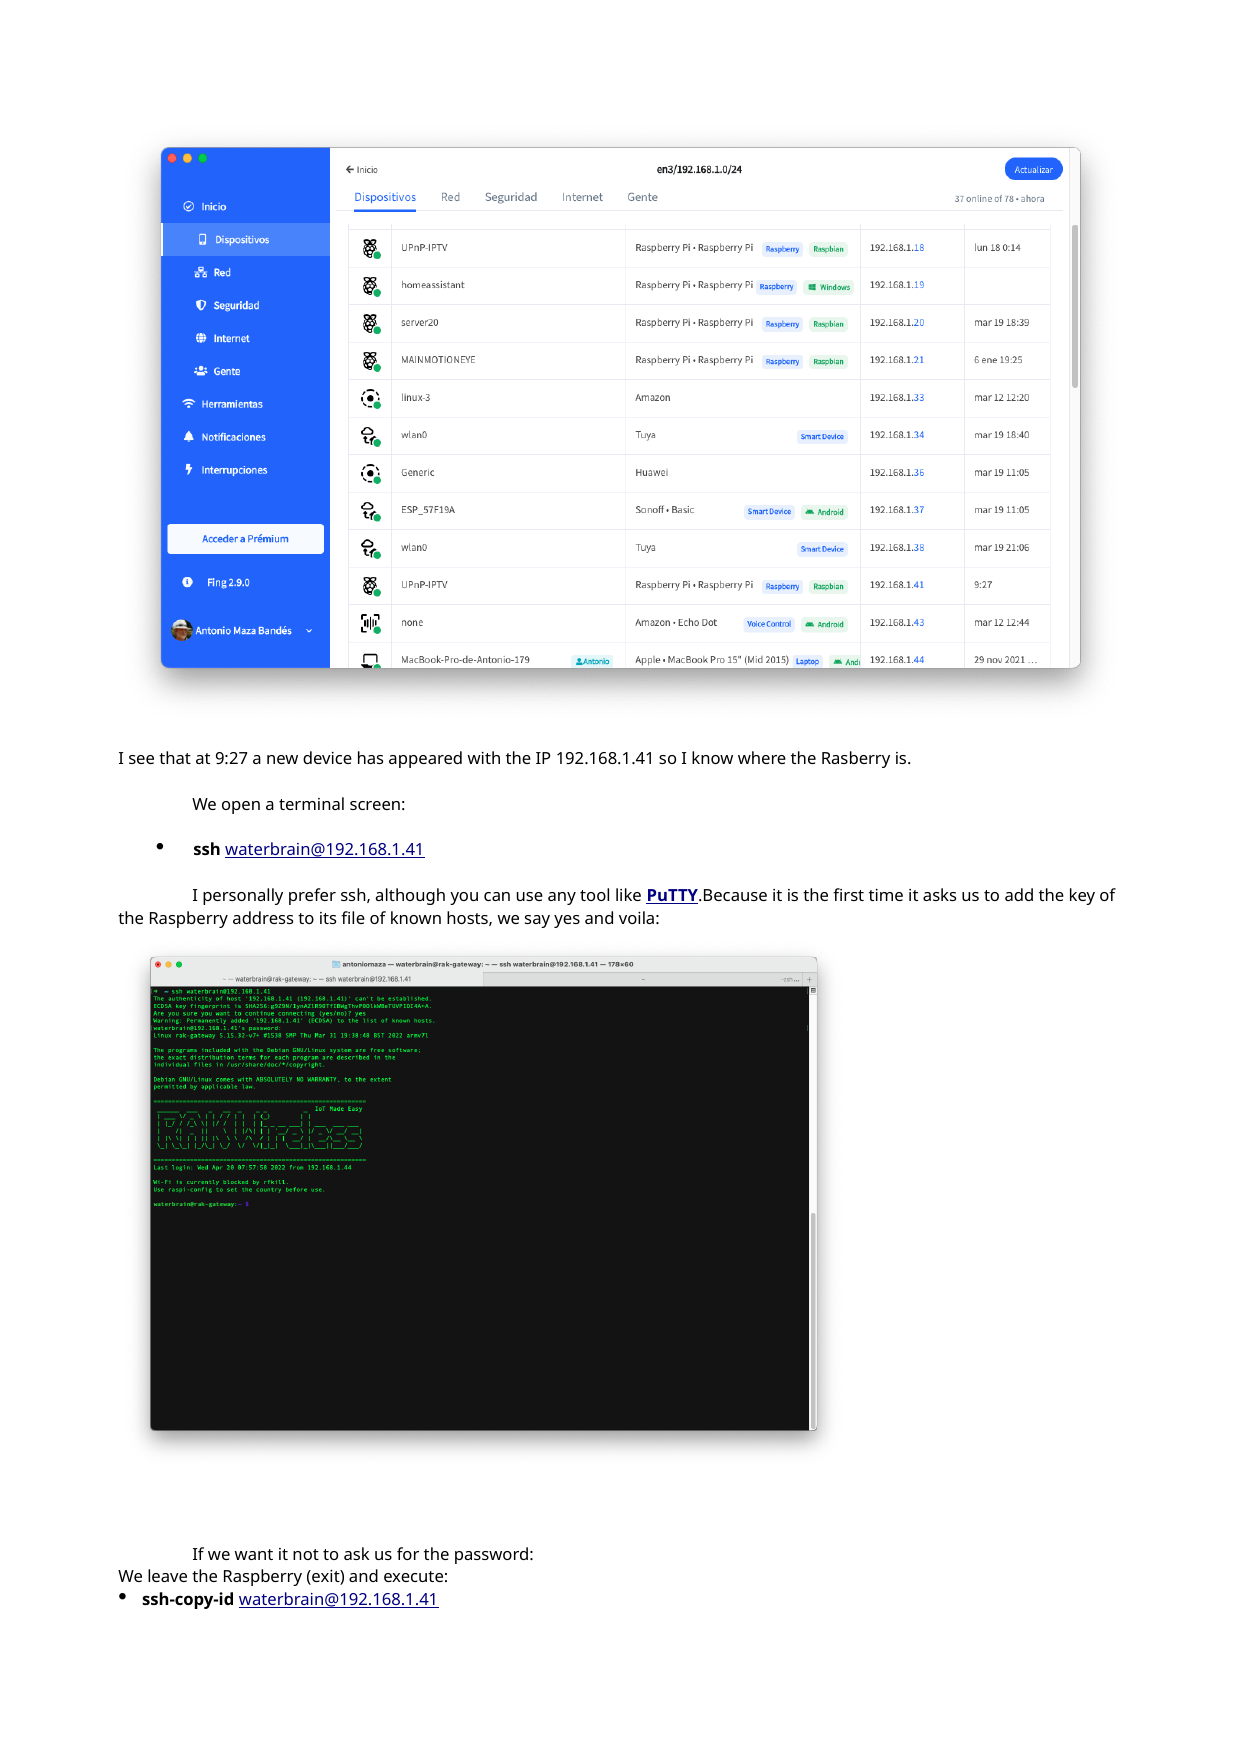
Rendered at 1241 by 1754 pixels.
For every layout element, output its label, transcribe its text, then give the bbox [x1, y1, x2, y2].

picture [118, 118, 1123, 724]
text We leave the Raspberry (exit) and execute: [118, 1565, 1122, 1587]
text We open a terminal screen: [118, 792, 1122, 815]
list ssh-copy-id waterbrain@192.168.1.41 [118, 1587, 1122, 1611]
picture [121, 937, 846, 1469]
text I personally prefer ssh, although you can use any tool like PuTTY.Because it is the first time it asks us to add the key of the Raspberry address to its file of known hosts, we say yes and voila: [118, 883, 1122, 929]
text I see that at 9:27 a new device has appeared with the IP 192.168.1.41 so I know where the Rasberry is. [118, 747, 1122, 769]
list ssh waterbrain@192.168.1.41 [156, 838, 1122, 861]
text If we want it not to ask us for the password: [118, 1542, 1122, 1565]
